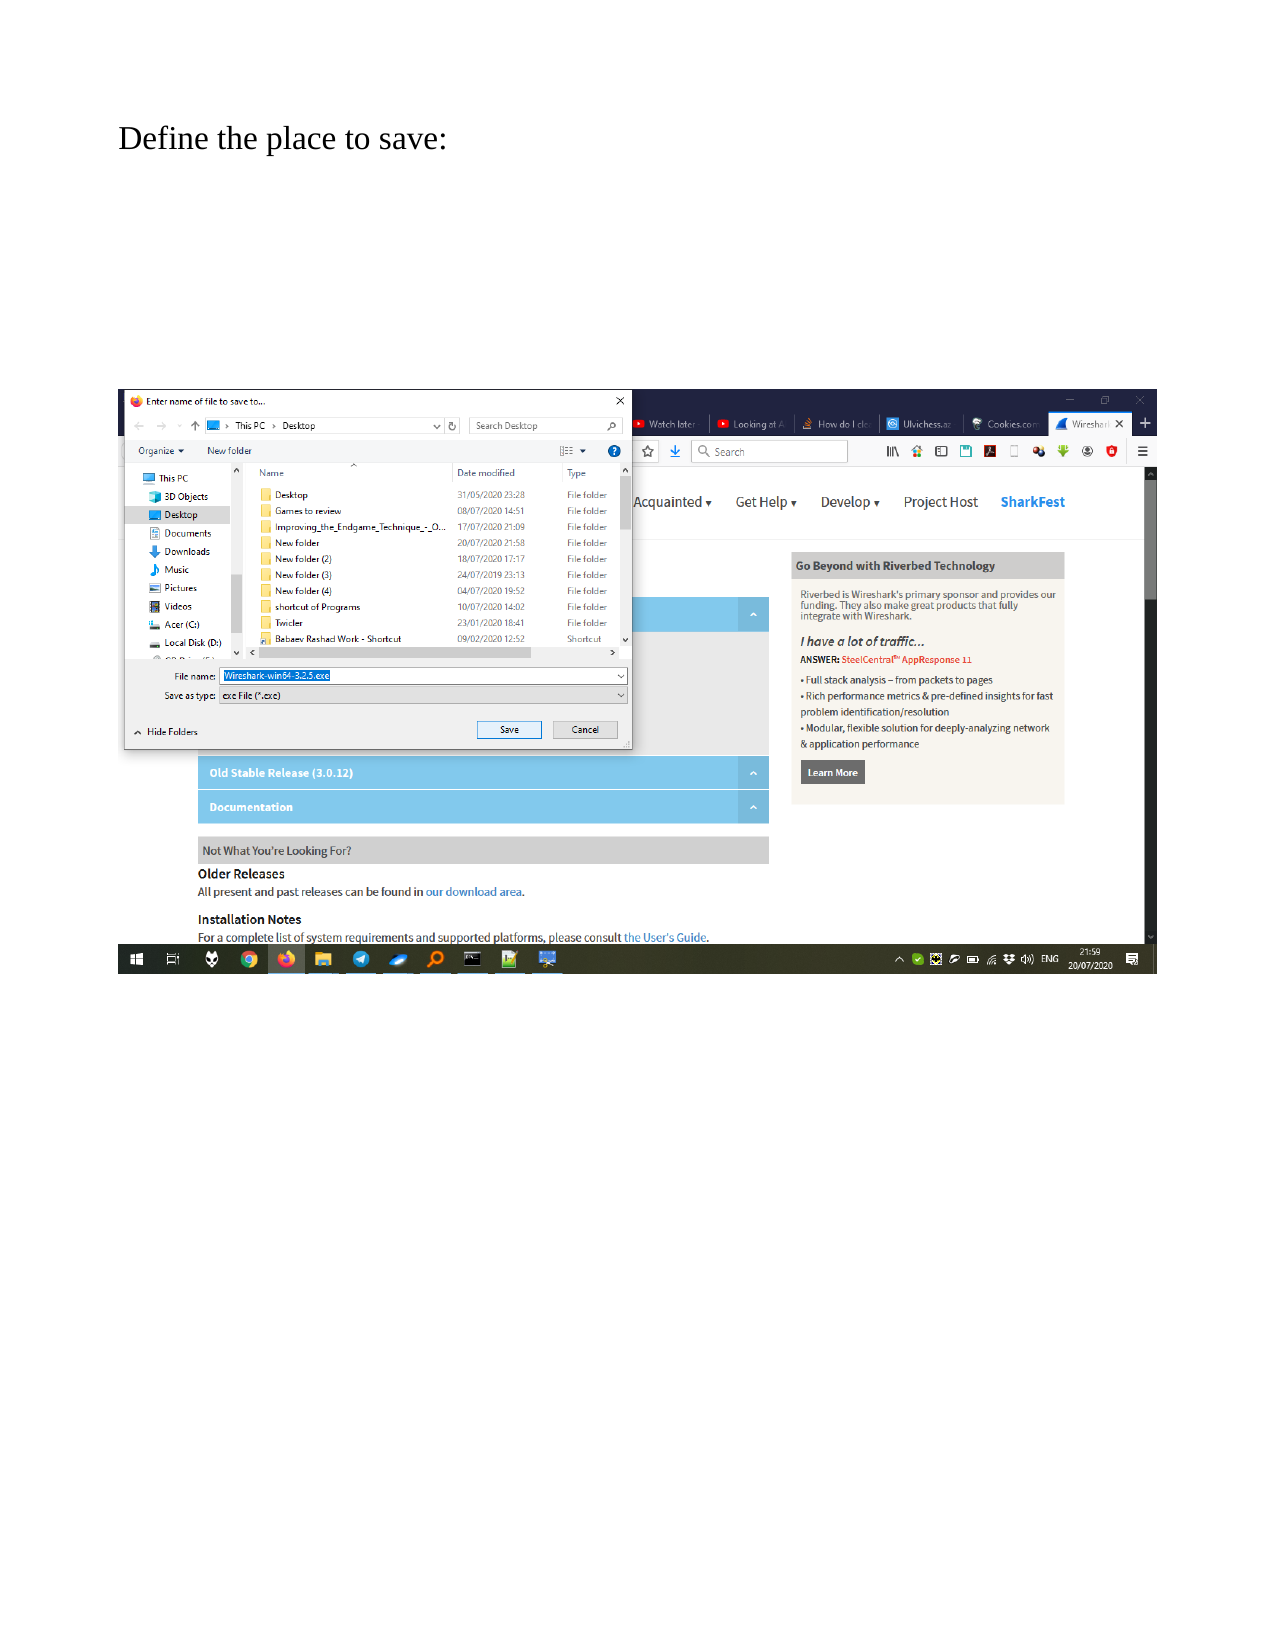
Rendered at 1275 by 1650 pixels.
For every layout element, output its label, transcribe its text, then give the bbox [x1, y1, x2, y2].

picture [118, 389, 1157, 974]
text Define the place to save: [118, 118, 1157, 156]
